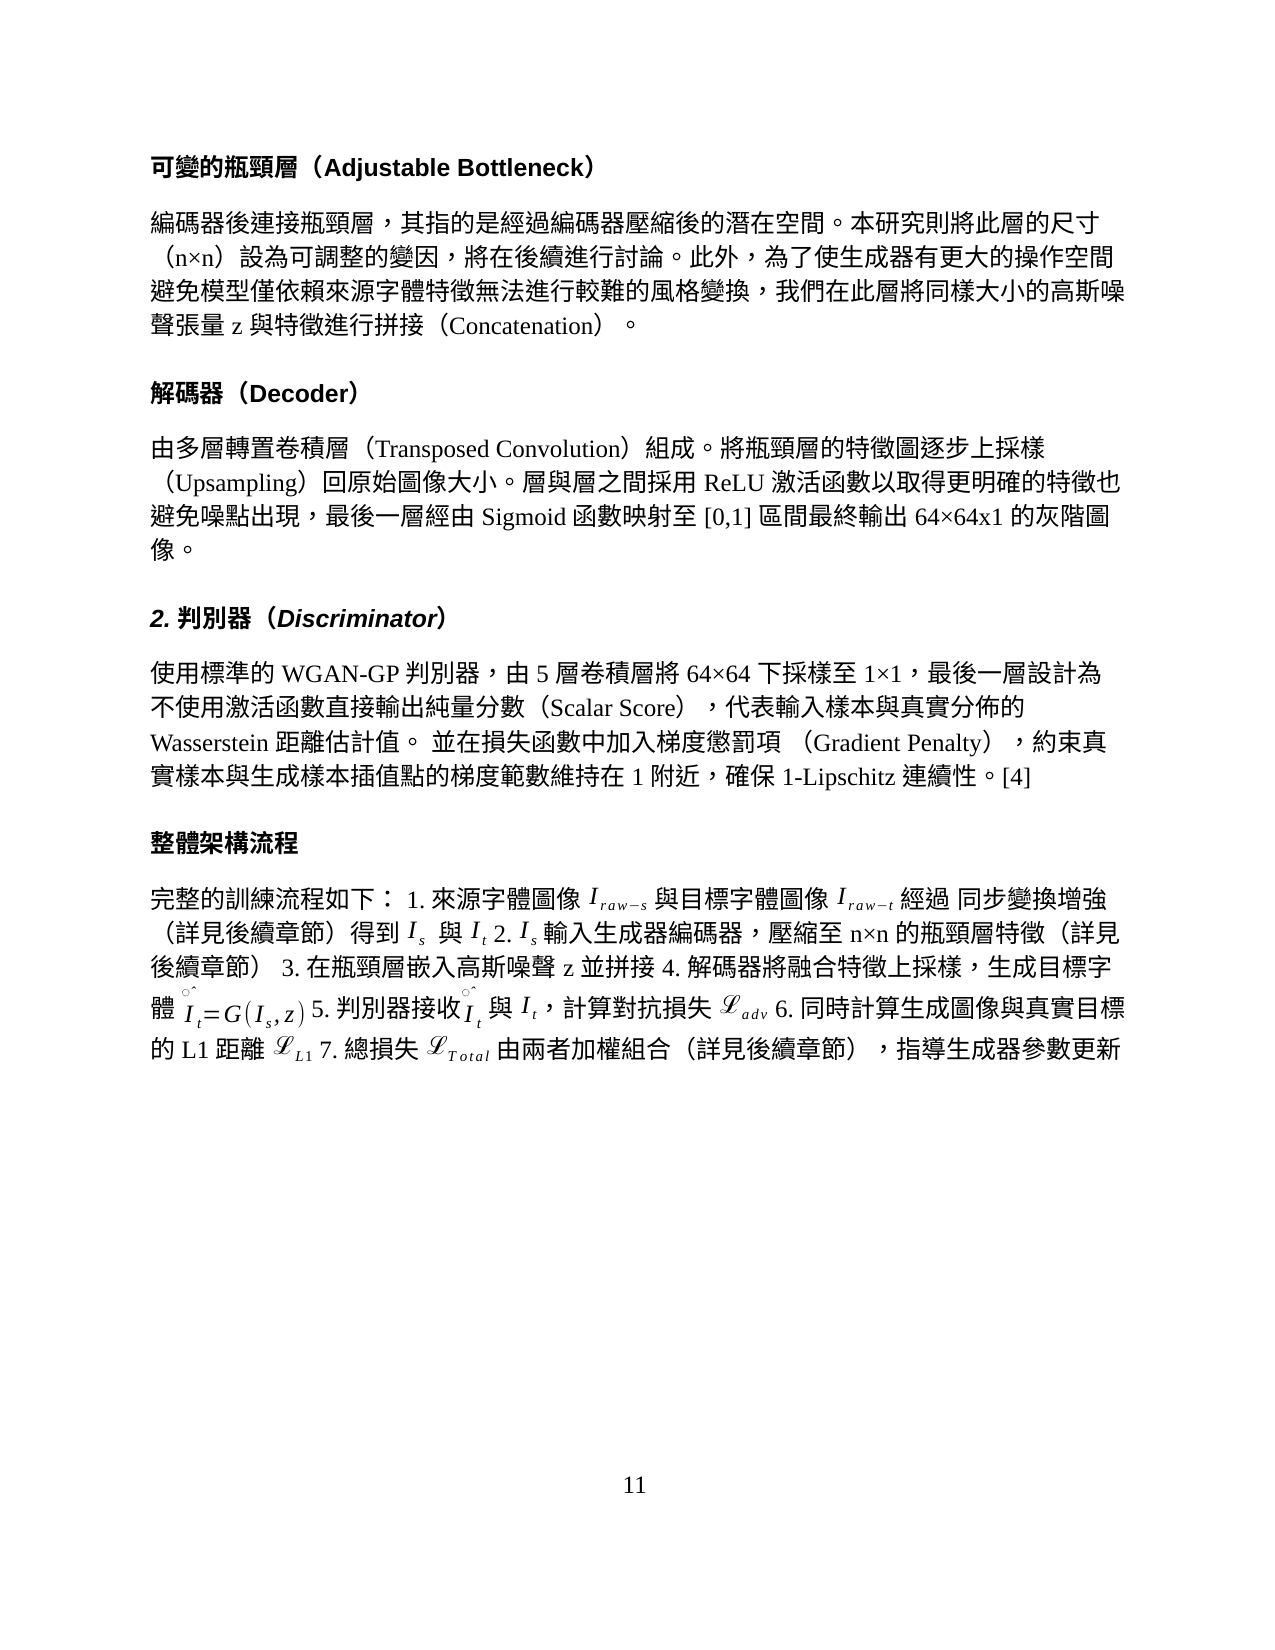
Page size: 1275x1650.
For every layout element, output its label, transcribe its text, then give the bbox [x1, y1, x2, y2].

subtitle 整體架構流程 [150, 826, 1125, 860]
text 編碼器後連接瓶頸層，其指的是經過編碼器壓縮後的潛在空間。本研究則將此層的尺寸（n×n）設為可調整的變因，將在後續進行討論。此外，為了使生成器有更大的操作空間避免模型僅依賴來源字體特徵無法進行較難的風格變換，我們在此層將同樣大小的高斯噪聲張量 z 與特徵進行拼接（Concatenation）。 [150, 205, 1125, 341]
subtitle 2. 判別器（Discriminator） [150, 601, 1125, 634]
text 使用標準的 WGAN-GP 判別器，由 5 層卷積層將 64×64 下採樣至 1×1，最後一層設計為不使用激活函數直接輸出純量分數（Scalar Score），代表輸入樣本與真實分佈的 Wasserstein 距離估計值。 並在損失函數中加入梯度懲罰項 （Gradient Penalty），約束真實樣本與生成樣本插值點的梯度範數維持在 1 附近，確保 1-Lipschitz 連續性。[4] [150, 656, 1125, 792]
text 完整的訓練流程如下： 1. 來源字體圖像 與目標字體圖像 經過 同步變換增強（詳見後續章節）得到 ​ 與 2. 輸入生成器編碼器，壓縮至 n×n 的瓶頸層特徵（詳見後續章節） 3. 在瓶頸層嵌入高斯噪聲 z 並拼接 4. 解碼器將融合特徵上採樣，生成目標字體 5. 判別器接收​ 與 ，計算對抗損失 6. 同時計算生成圖像與真實目標的 L1 距離 7. 總損失 由兩者加權組合（詳見後續章節），指導生成器參數更新 [150, 881, 1125, 1066]
subtitle 可變的瓶頸層（Adjustable Bottleneck） [150, 150, 1125, 184]
text 由多層轉置卷積層（Transposed Convolution）組成。將瓶頸層的特徵圖逐步上採樣（Upsampling）回原始圖像大小。層與層之間採用 ReLU 激活函數以取得更明確的特徵也避免噪點出現，最後一層經由 Sigmoid 函數映射至 [0,1] 區間最終輸出 64×64x1 的灰階圖像。 [150, 431, 1125, 567]
subtitle 解碼器（Decoder） [150, 375, 1125, 409]
